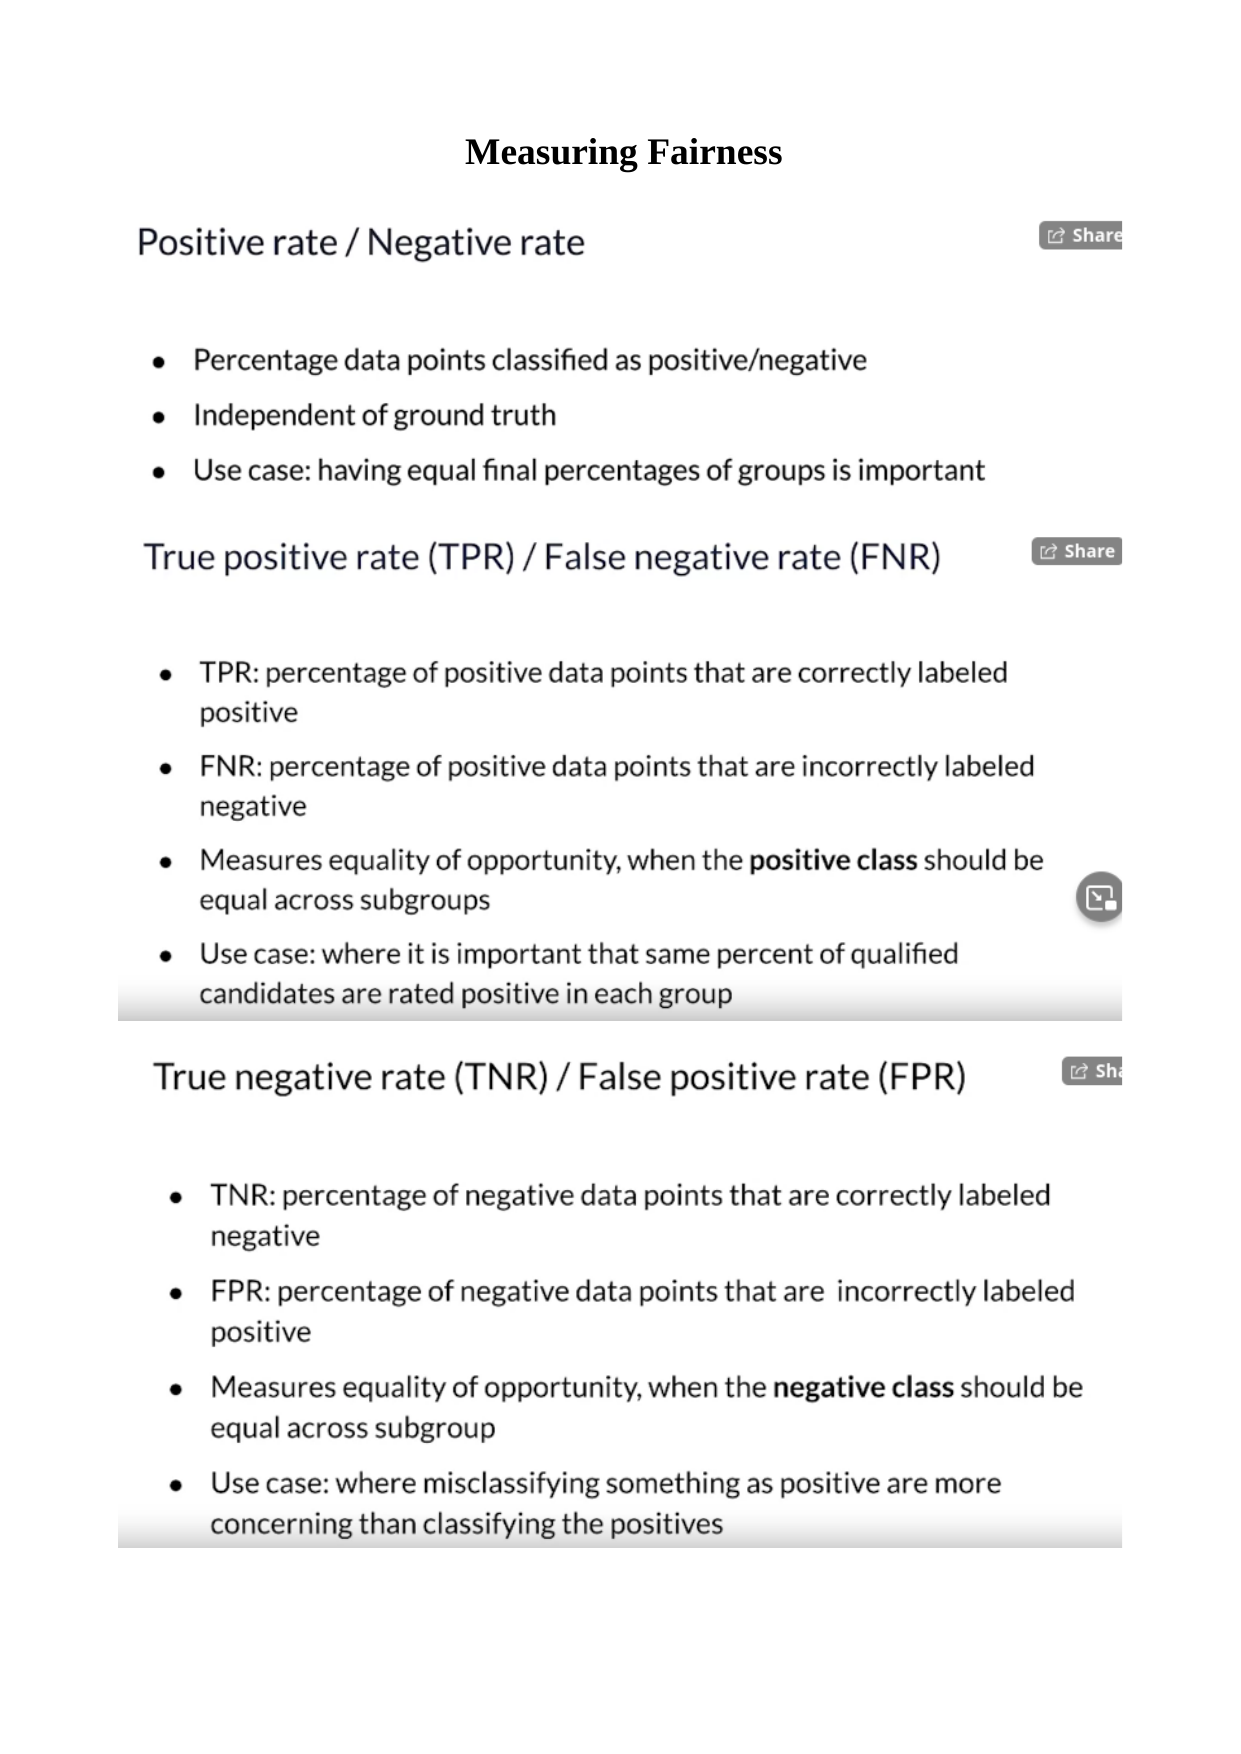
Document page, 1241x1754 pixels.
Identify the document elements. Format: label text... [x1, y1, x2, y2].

picture [118, 531, 1123, 1021]
picture [118, 216, 1123, 503]
picture [118, 1049, 1123, 1548]
subtitle Measuring Fairness [118, 118, 1122, 176]
